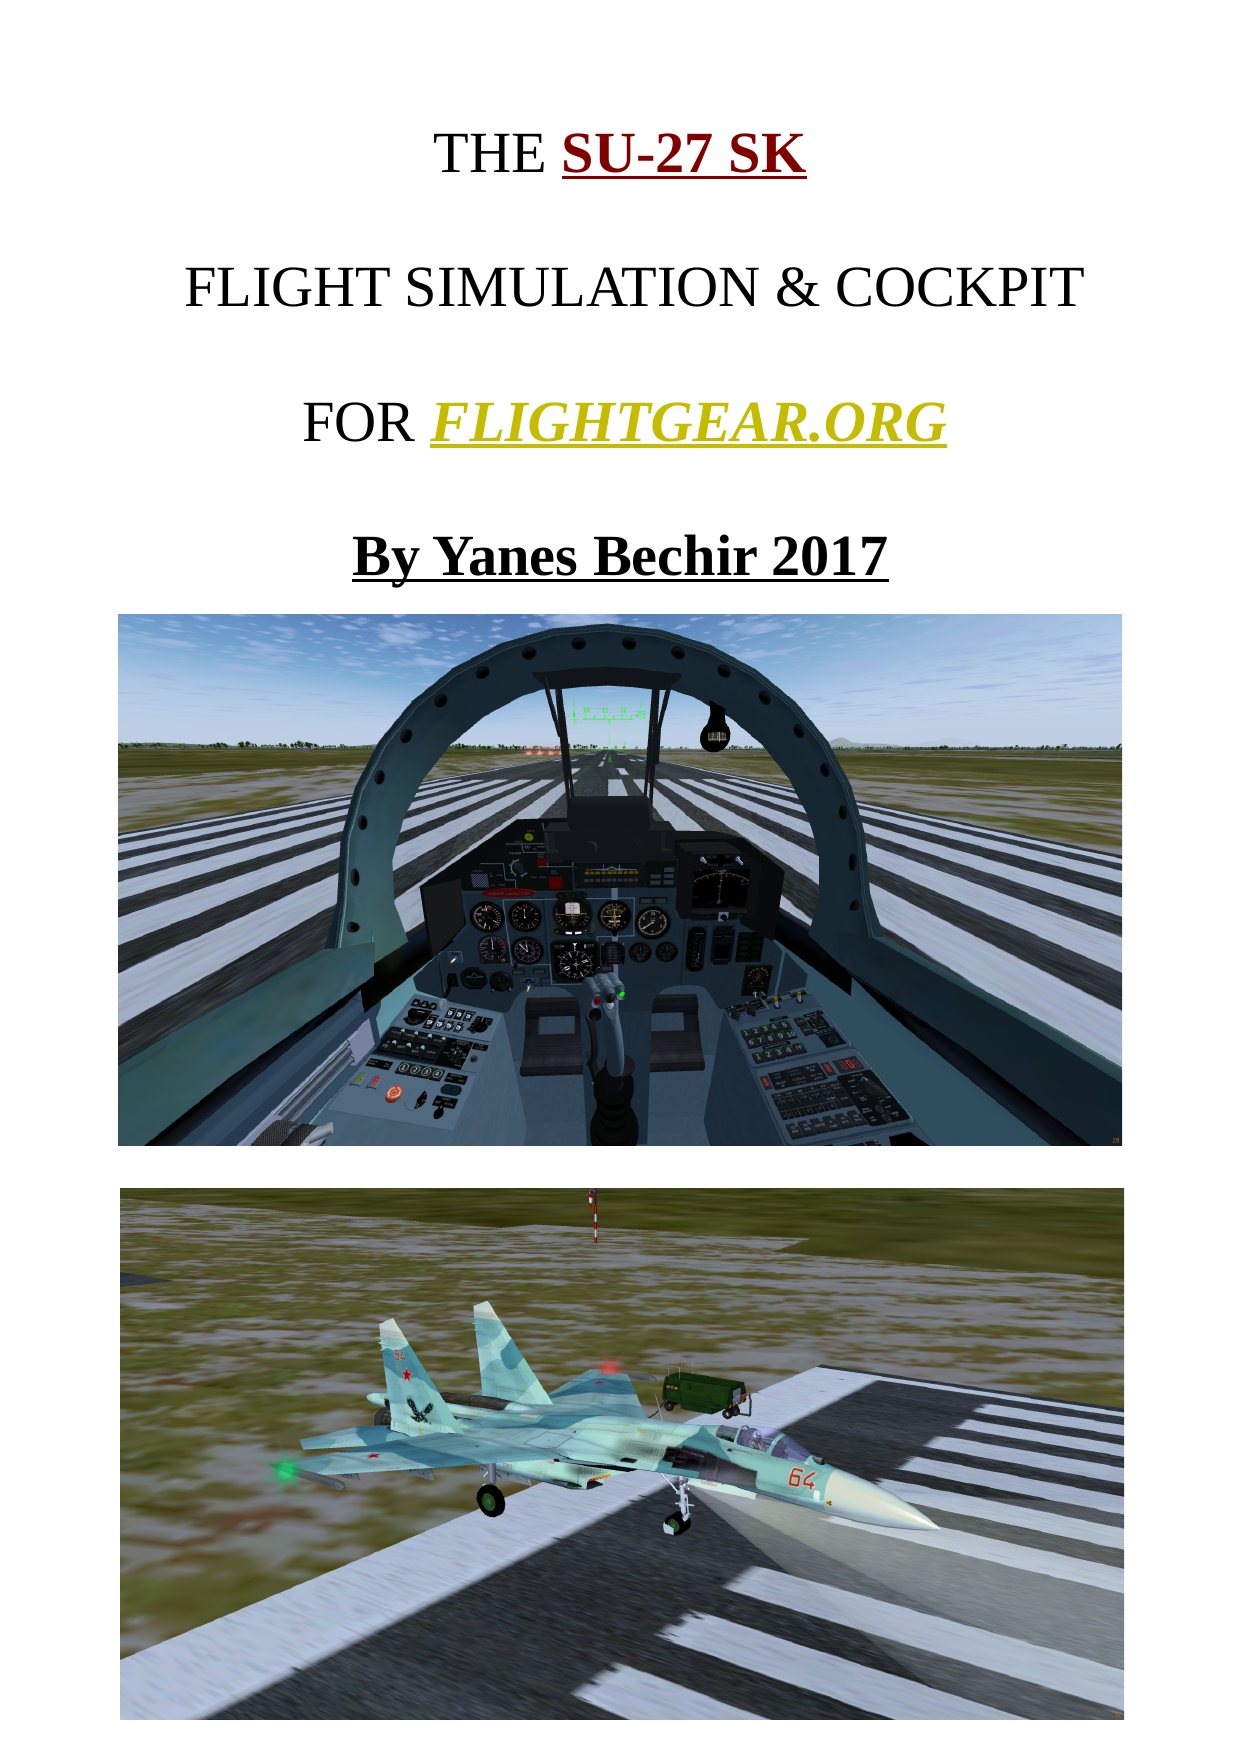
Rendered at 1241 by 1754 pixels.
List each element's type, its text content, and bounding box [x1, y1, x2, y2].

text By Yanes Bechir 2017 [118, 521, 1122, 588]
picture [120, 1188, 1125, 1720]
picture [118, 614, 1123, 1146]
text THE SU-27 SK [118, 118, 1122, 185]
text FLIGHT SIMULATION & COCKPIT [118, 252, 1122, 319]
text FOR FLIGHTGEAR.ORG [118, 386, 1122, 453]
